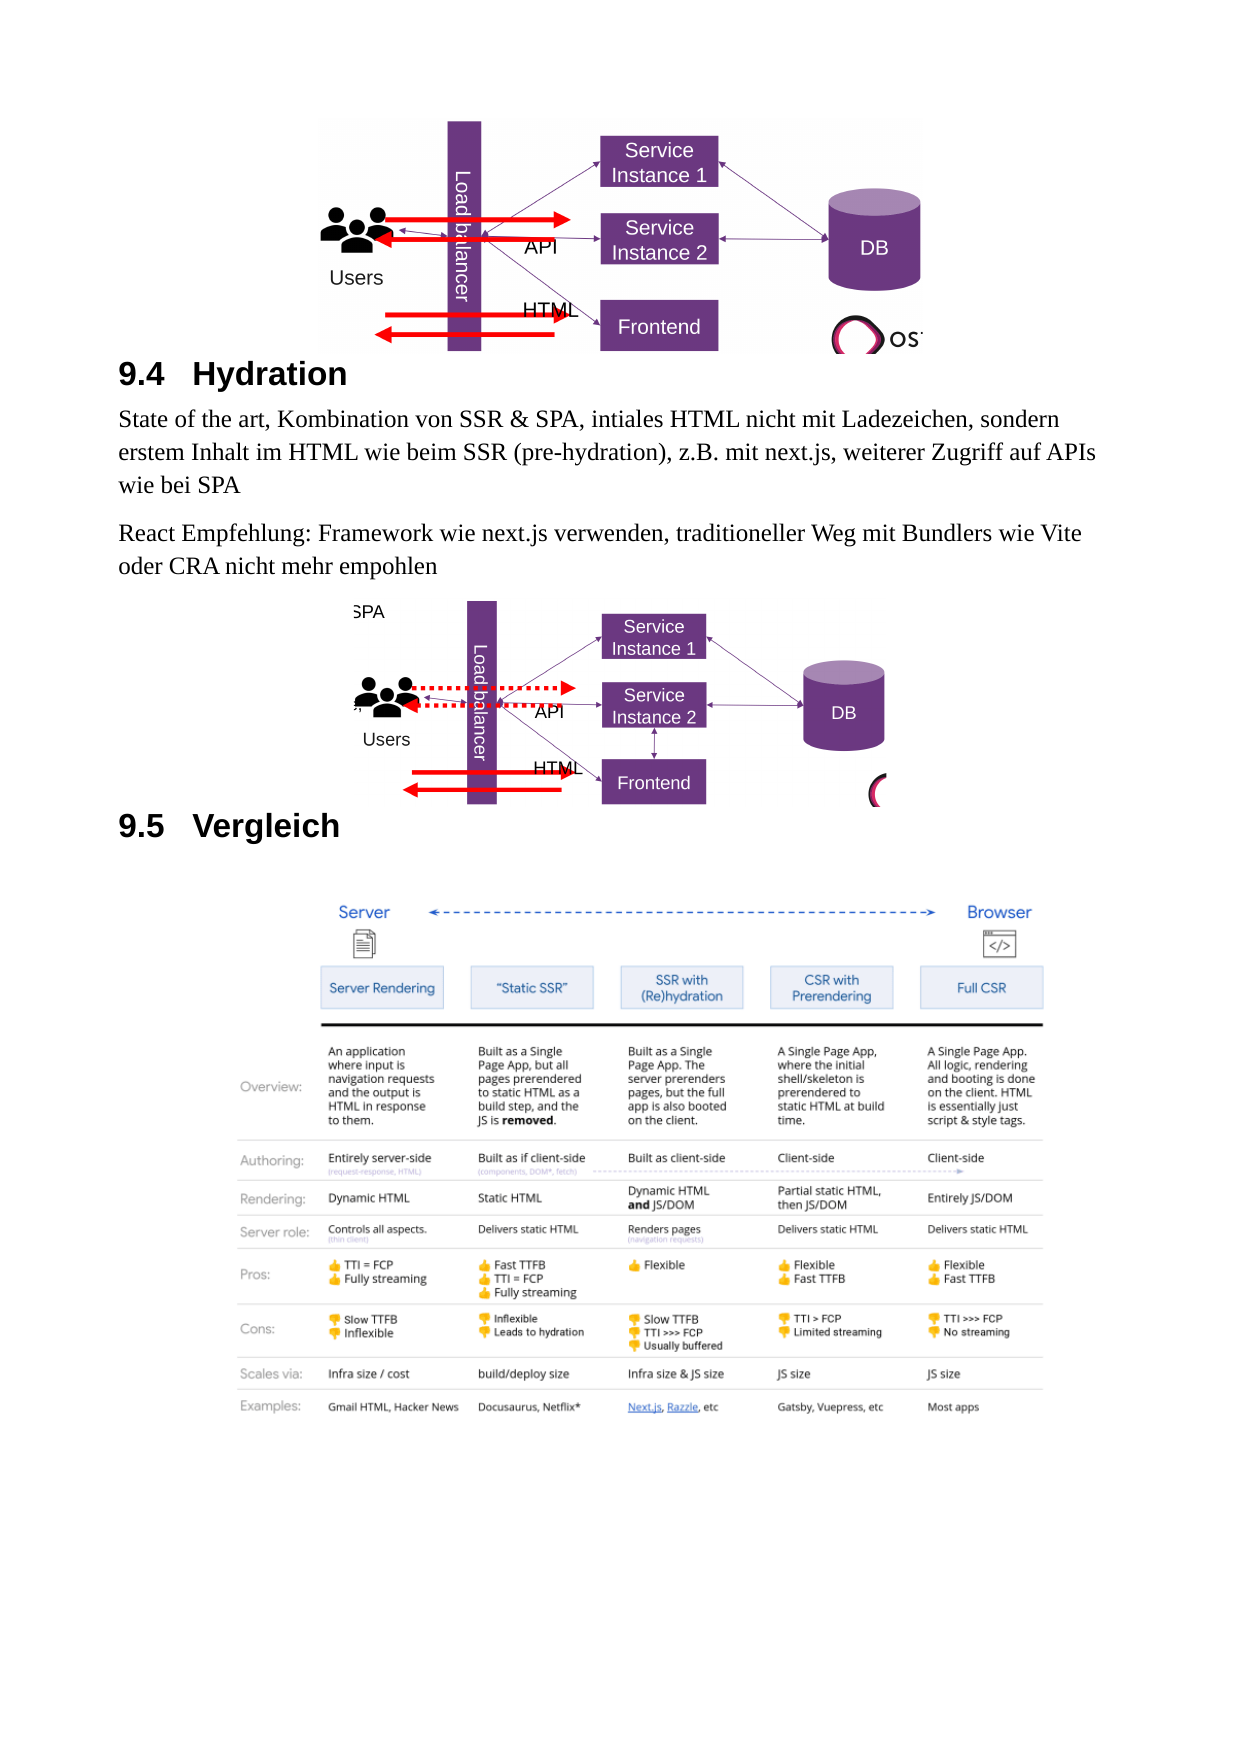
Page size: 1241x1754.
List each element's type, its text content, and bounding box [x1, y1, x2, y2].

subtitle Hydration [118, 118, 1122, 392]
text State of the art, Kombination von SSR & SPA, intiales HTML nicht mit Ladezeichen, sondern erstem Inhalt im HTML wie beim SSR (pre-hydration), z.B. mit next.js, weiterer Zugriff auf APIs wie bei SPA [118, 404, 1122, 499]
text React Empfehlung: Framework wie next.js verwenden, traditioneller Weg mit Bundlers wie Vite oder CRA nicht mehr empohlen [118, 518, 1122, 580]
picture [353, 598, 887, 807]
picture [317, 118, 923, 354]
picture [231, 881, 1053, 1426]
subtitle Vergleich [118, 619, 1122, 845]
